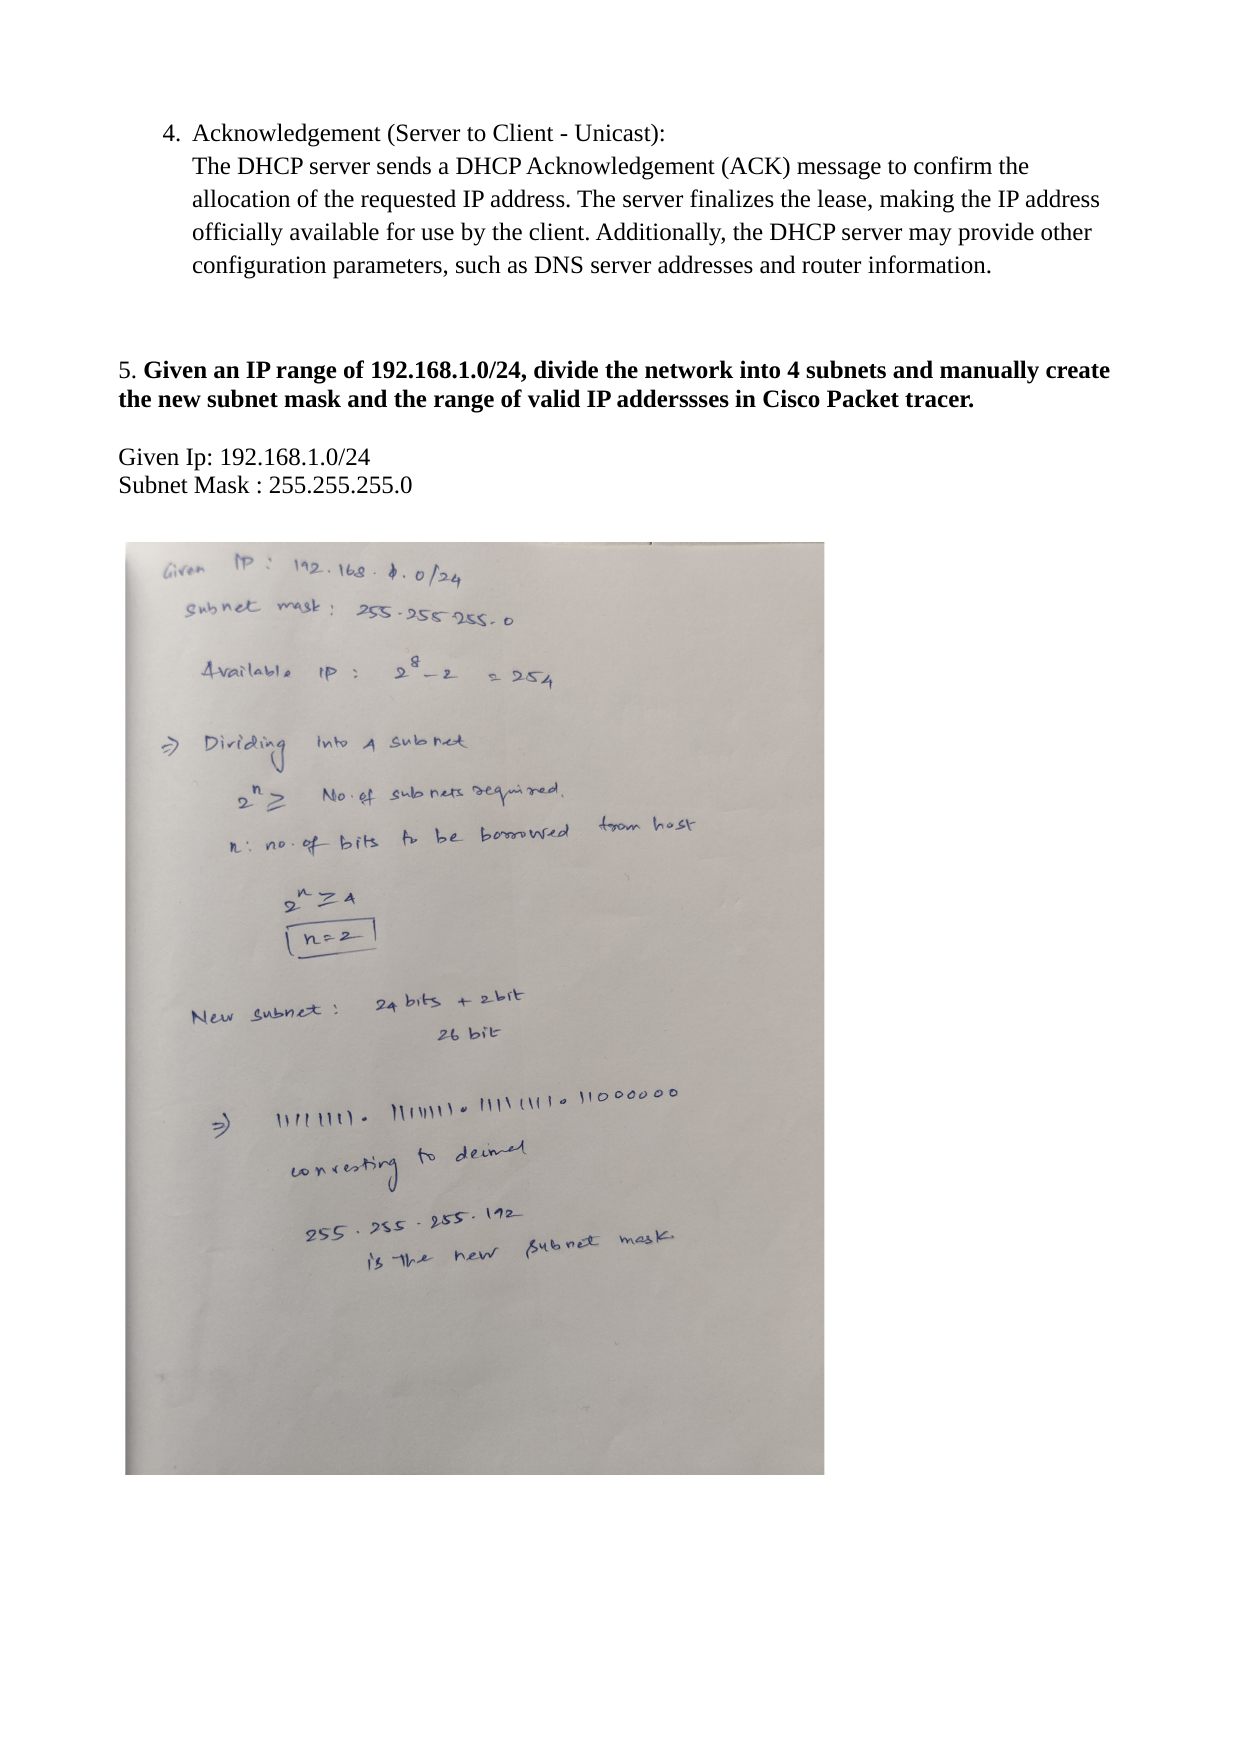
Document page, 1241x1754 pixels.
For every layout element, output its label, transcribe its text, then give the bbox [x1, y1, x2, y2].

text 5. Given an IP range of 192.168.1.0/24, divide the network into 4 subnets and manually create the new subnet mask and the range of valid IP adderssses in Cisco Packet tracer. Given Ip: 192.168.1.0/24 Subnet Mask : 255.255.255.0 [118, 355, 1122, 499]
list Acknowledgement (Server to Client - Unicast): The DHCP server sends a DHCP Acknowledgement (ACK) message to confirm the allocation of the requested IP address. The server finalizes the lease, making the IP address officially available for use by the client. Additionally, the DHCP server may provide other configuration parameters, such as DNS server addresses and router information. [162, 118, 1122, 279]
picture [125, 542, 825, 1475]
